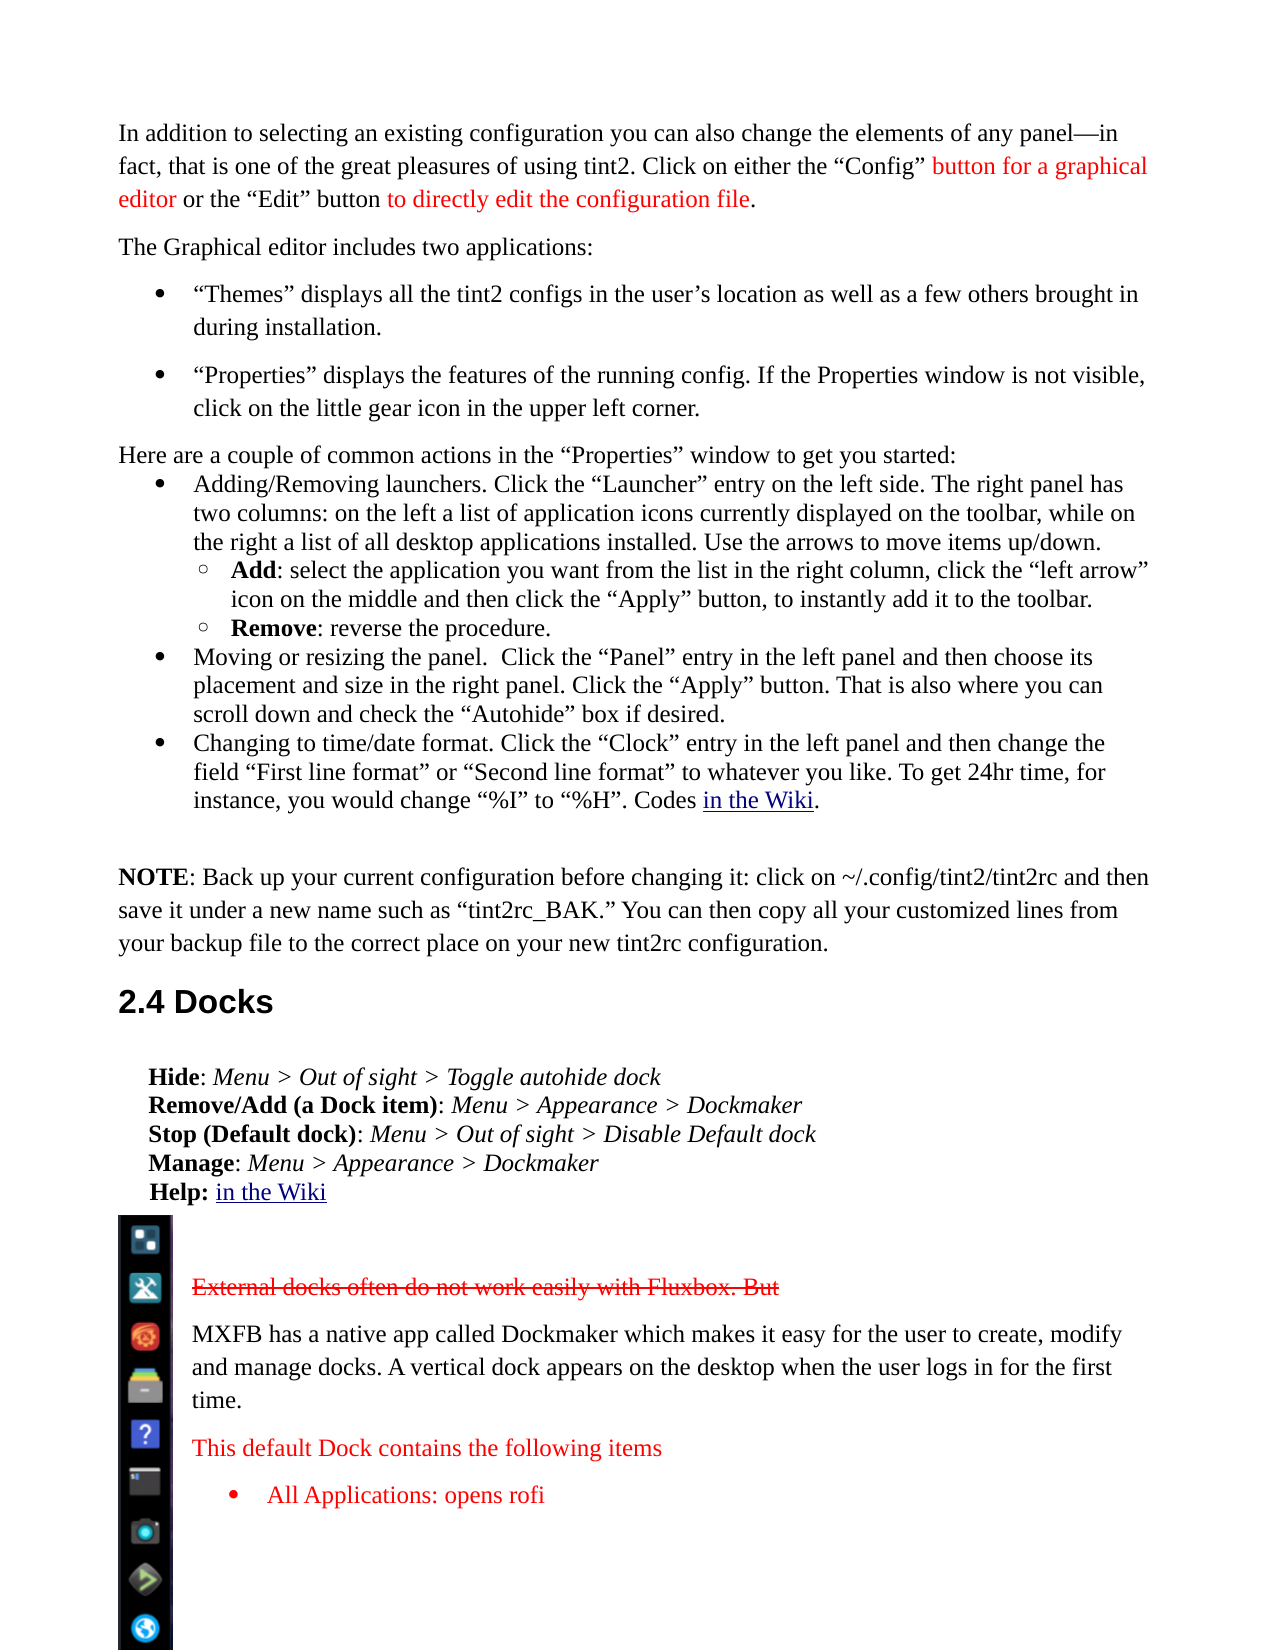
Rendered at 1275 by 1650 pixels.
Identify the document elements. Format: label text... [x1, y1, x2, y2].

list Changing to time/date format. Click the “Clock” entry in the left panel and then change the field “First line format” or “Second line format” to whatever you like. To get 24hr time, for instance, you would change “%I” to “%H”. Codes in the Wiki. [156, 728, 1157, 814]
text Stop (Default dock): Menu > Out of sight > Disable Default dock [148, 1119, 1157, 1148]
text The Graphical editor includes two applications: [118, 232, 1157, 261]
list “Themes” displays all the tint2 configs in the user’s location as well as a few others brought in during installation. [156, 279, 1157, 341]
list “Properties” displays the features of the running config. If the Properties window is not visible, click on the little gear icon in the upper left corner. [156, 360, 1157, 422]
text Remove/Add (a Dock item): Menu > Appearance > Dockmaker [148, 1090, 1157, 1119]
text Here are a couple of common actions in the “Properties” window to get you started: [118, 441, 1157, 469]
text Help: in the Wiki [118, 1177, 1157, 1205]
text NOTE: Back up your current configuration before changing it: click on ~/.config/tint2/tint2rc and then save it under a new name such as “tint2rc_BAK.” You can then copy all your customized lines from your backup file to the correct place on your new tint2rc configuration. [118, 862, 1157, 957]
list Add: select the application you want from the list in the right column, click the “left arrow” icon on the middle and then click the “Apply” button, to instantly add it to the toolbar. [193, 556, 1157, 613]
list Remove: reverse the procedure. [193, 613, 1157, 642]
text Hide: Menu > Out of sight > Toggle autohide dock [148, 1062, 1157, 1090]
text External docks often do not work easily with Fluxbox. But [173, 1272, 1157, 1301]
picture [118, 1215, 173, 1650]
list Moving or resizing the panel. Click the “Panel” entry in the left panel and then choose its placement and size in the right panel. Click the “Apply” button. That is also where you can scroll down and check the “Autohide” box if desired. [156, 642, 1157, 728]
text This default Dock contains the following items [173, 1433, 1157, 1462]
list Adding/Removing launchers. Click the “Launcher” entry on the left side. The right panel has two columns: on the left a list of application icons currently displayed on the toolbar, while on the right a list of all desktop applications installed. Use the arrows to move items up/down. [156, 469, 1157, 556]
subtitle 2.4 Docks [118, 982, 1157, 1020]
text Manage: Menu > Appearance > Dockmaker [148, 1148, 1157, 1177]
list All Applications: opens rofi [173, 1481, 1157, 1509]
text In addition to selecting an existing configuration you can also change the elements of any panel—in fact, that is one of the great pleasures of using tint2. Click on either the “Config” button for a graphical editor or the “Edit” button to directly edit the configuration file. [118, 118, 1157, 213]
text MXFB has a native app called Dockmaker which makes it easy for the user to create, modify and manage docks. A vertical dock appears on the desktop when the user logs in for the first time. [173, 1319, 1157, 1414]
